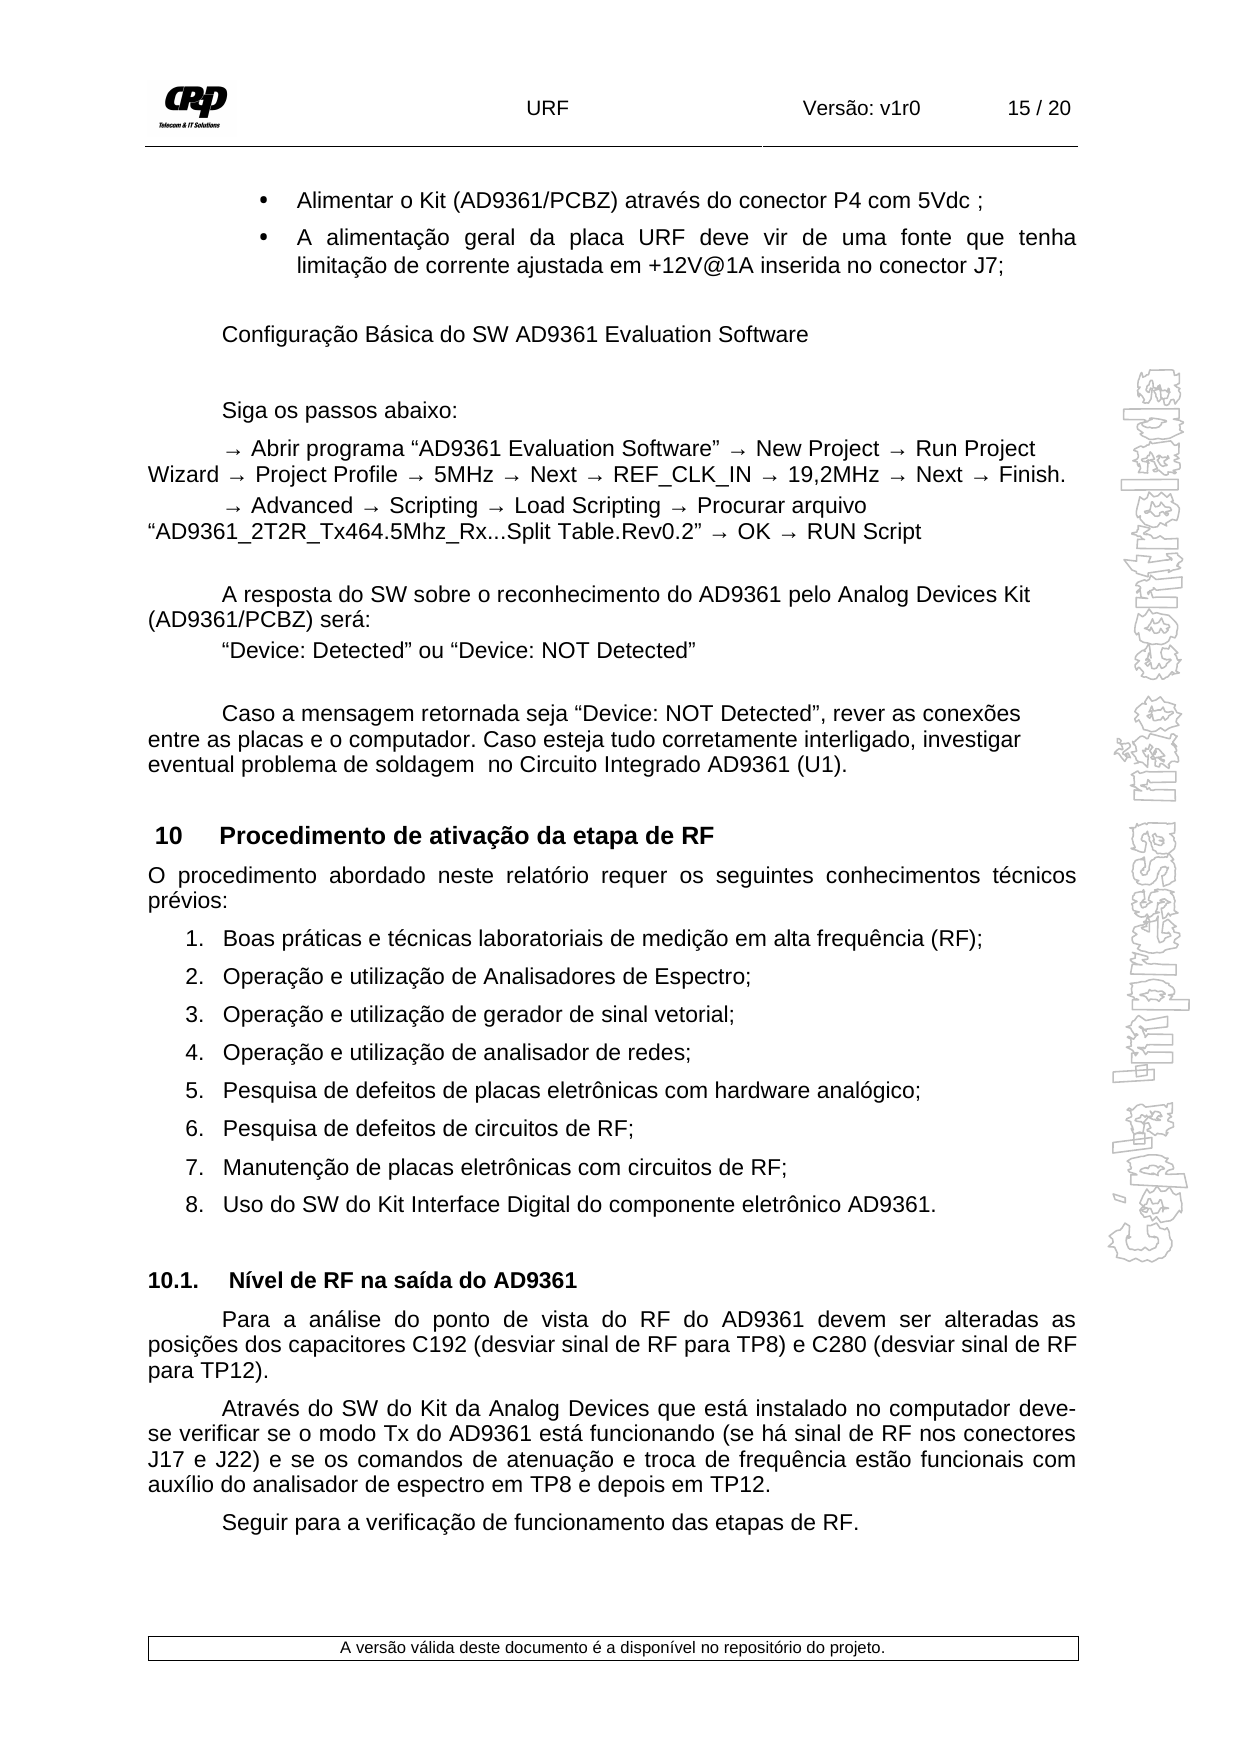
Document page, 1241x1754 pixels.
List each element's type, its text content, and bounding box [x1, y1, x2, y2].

text Para a análise do ponto de vista do RF do AD9361 devem ser alteradas as posições dos capacitores C192 (desviar sinal de RF para TP8) e C280 (desviar sinal de RF para TP12). [148, 1306, 1078, 1383]
text Através do SW do Kit da Analog Devices que está instalado no computador deve-se verificar se o modo Tx do AD9361 está funcionando (se há sinal de RF nos conectores J17 e J22) e se os comandos de atenuação e troca de frequência estão funcionais com auxílio do analisador de espectro em TP8 e depois em TP12. [148, 1395, 1078, 1497]
text A resposta do SW sobre o reconhecimento do AD9361 pelo Analog Devices Kit (AD9361/PCBZ) será: [148, 581, 1078, 632]
text Seguir para a verificação de funcionamento das etapas de RF. [148, 1510, 1078, 1535]
subtitle Procedimento de ativação da etapa de RF [148, 822, 1078, 850]
text → Abrir programa “AD9361 Evaluation Software” → New Project → Run Project Wizard → Project Profile → 5MHz → Next → REF_CLK_IN → 19,2MHz → Next → Finish. [148, 436, 1078, 487]
list Alimentar o Kit (AD9361/PCBZ) através do conector P4 com 5Vdc ; [259, 184, 1078, 215]
text → Advanced → Scripting → Load Scripting → Procurar arquivo “AD9361_2T2R_Tx464.5Mhz_Rx...Split Table.Rev0.2” → OK → RUN Script [148, 493, 1078, 544]
list Manutenção de placas eletrônicas com circuitos de RF; [185, 1154, 1078, 1180]
text Siga os passos abaixo: [148, 398, 1078, 423]
list Operação e utilização de gerador de sinal vetorial; [185, 1002, 1078, 1028]
text Configuração Básica do SW AD9361 Evaluation Software [148, 322, 1078, 347]
list Boas práticas e técnicas laboratoriais de medição em alta frequência (RF); [185, 926, 1078, 952]
text “Device: Detected” ou “Device: NOT Detected” [148, 638, 1078, 664]
list Uso do SW do Kit Interface Digital do componente eletrônico AD9361. [185, 1192, 1078, 1218]
list A alimentação geral da placa URF deve vir de uma fonte que tenha limitação de corrente ajustada em +12V@1A inserida no conector J7; [259, 221, 1078, 278]
list Operação e utilização de Analisadores de Espectro; [185, 964, 1078, 989]
text Caso a mensagem retornada seja “Device: NOT Detected”, rever as conexões entre as placas e o computador. Caso esteja tudo corretamente interligado, investigar eventual problema de soldagem no Circuito Integrado AD9361 (U1). [148, 701, 1078, 778]
list Pesquisa de defeitos de placas eletrônicas com hardware analógico; [185, 1078, 1078, 1104]
list Operação e utilização de analisador de redes; [185, 1040, 1078, 1066]
subtitle Nível de RF na saída do AD9361 [148, 1268, 1078, 1294]
picture [147, 80, 237, 137]
text O procedimento abordado neste relatório requer os seguintes conhecimentos técnicos prévios: [148, 862, 1078, 913]
list Pesquisa de defeitos de circuitos de RF; [185, 1116, 1078, 1142]
